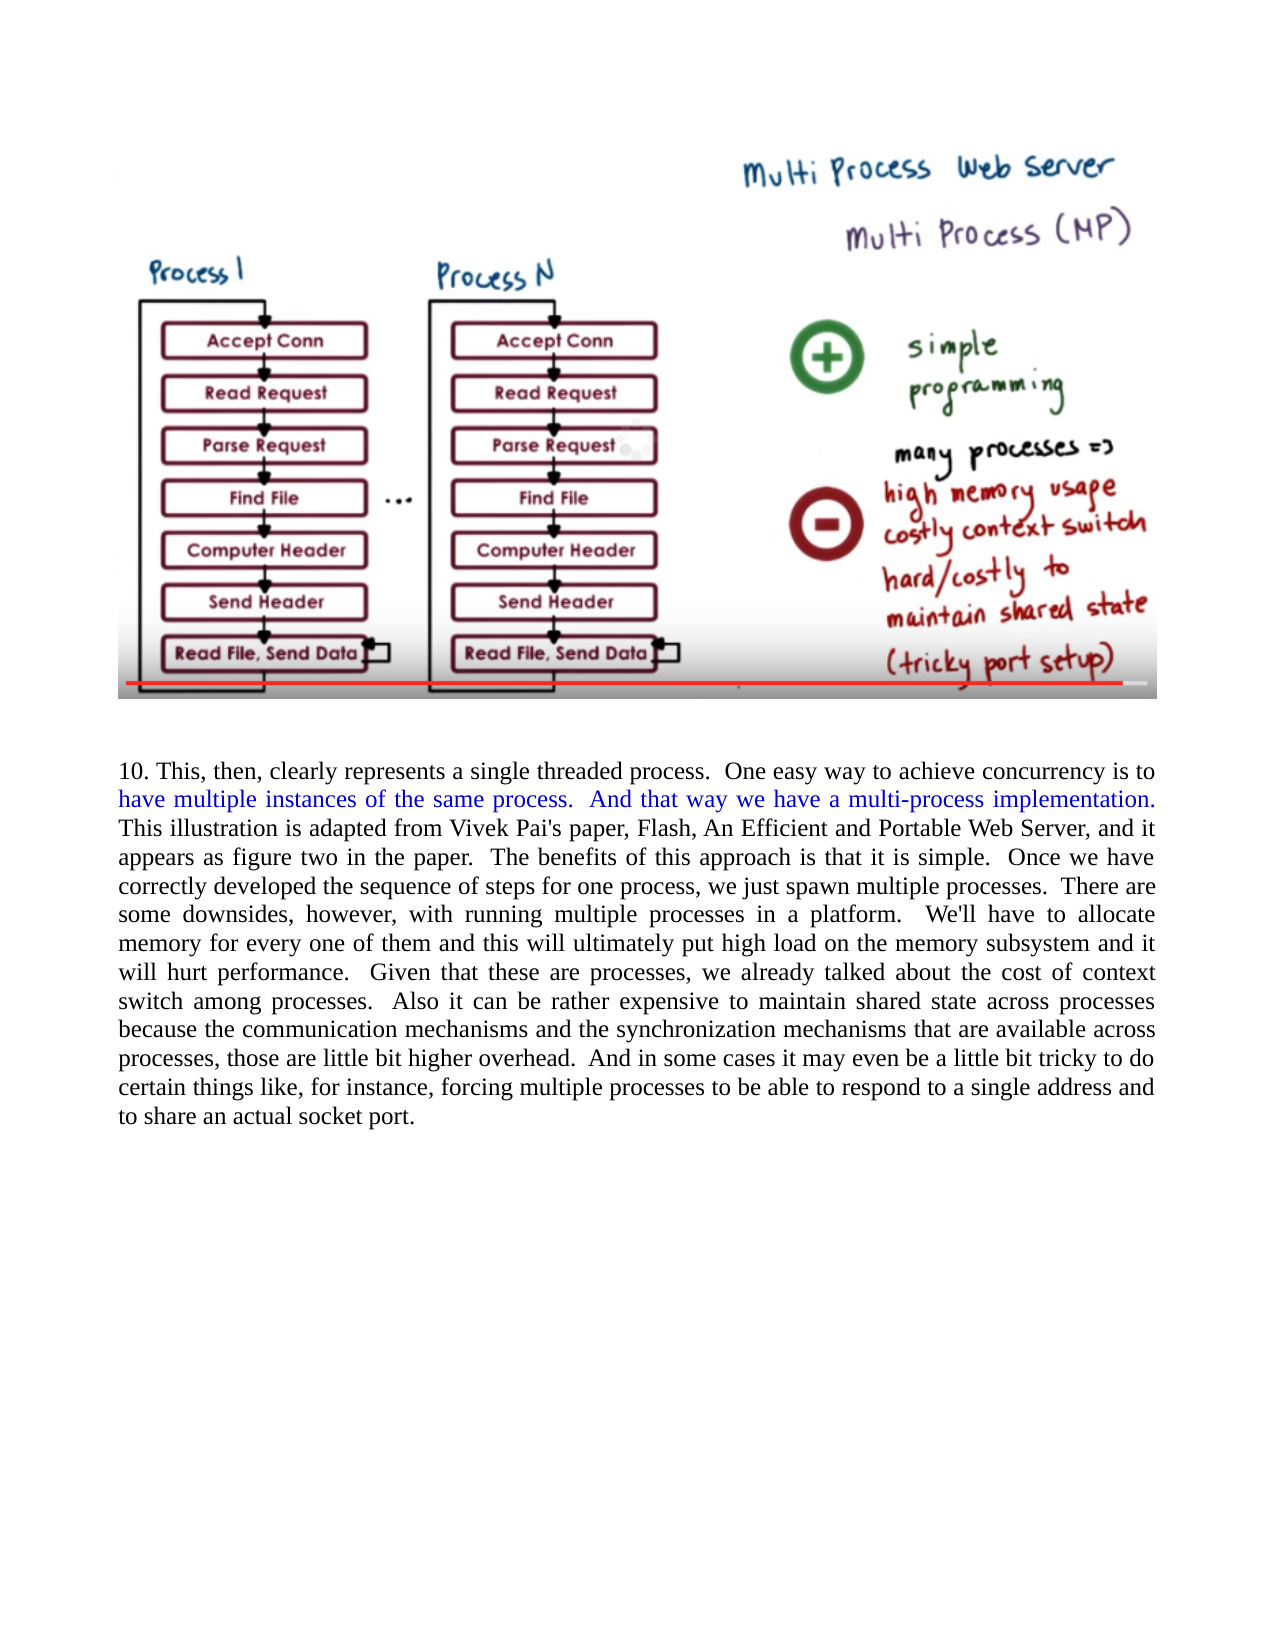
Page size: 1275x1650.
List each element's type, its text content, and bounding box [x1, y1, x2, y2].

text 10. This, then, clearly represents a single threaded process. One easy way to achieve concurrency is to have multiple instances of the same process. And that way we have a multi-process implementation. This illustration is adapted from Vivek Pai's paper, Flash, An Efficient and Portable Web Server, and it appears as figure two in the paper. The benefits of this approach is that it is simple. Once we have correctly developed the sequence of steps for one process, we just spawn multiple processes. There are some downsides, however, with running multiple processes in a platform. We'll have to allocate memory for every one of them and this will ultimately put high load on the memory subsystem and it will hurt performance. Given that these are processes, we already talked about the cost of context switch among processes. Also it can be rather expensive to maintain shared state across processes because the communication mechanisms and the synchronization mechanisms that are available across processes, those are little bit higher overhead. And in some cases it may even be a little bit tricky to do certain things like, for instance, forcing multiple processes to be able to respond to a single address and to share an actual socket port. [118, 756, 1157, 1129]
picture [118, 146, 1157, 699]
